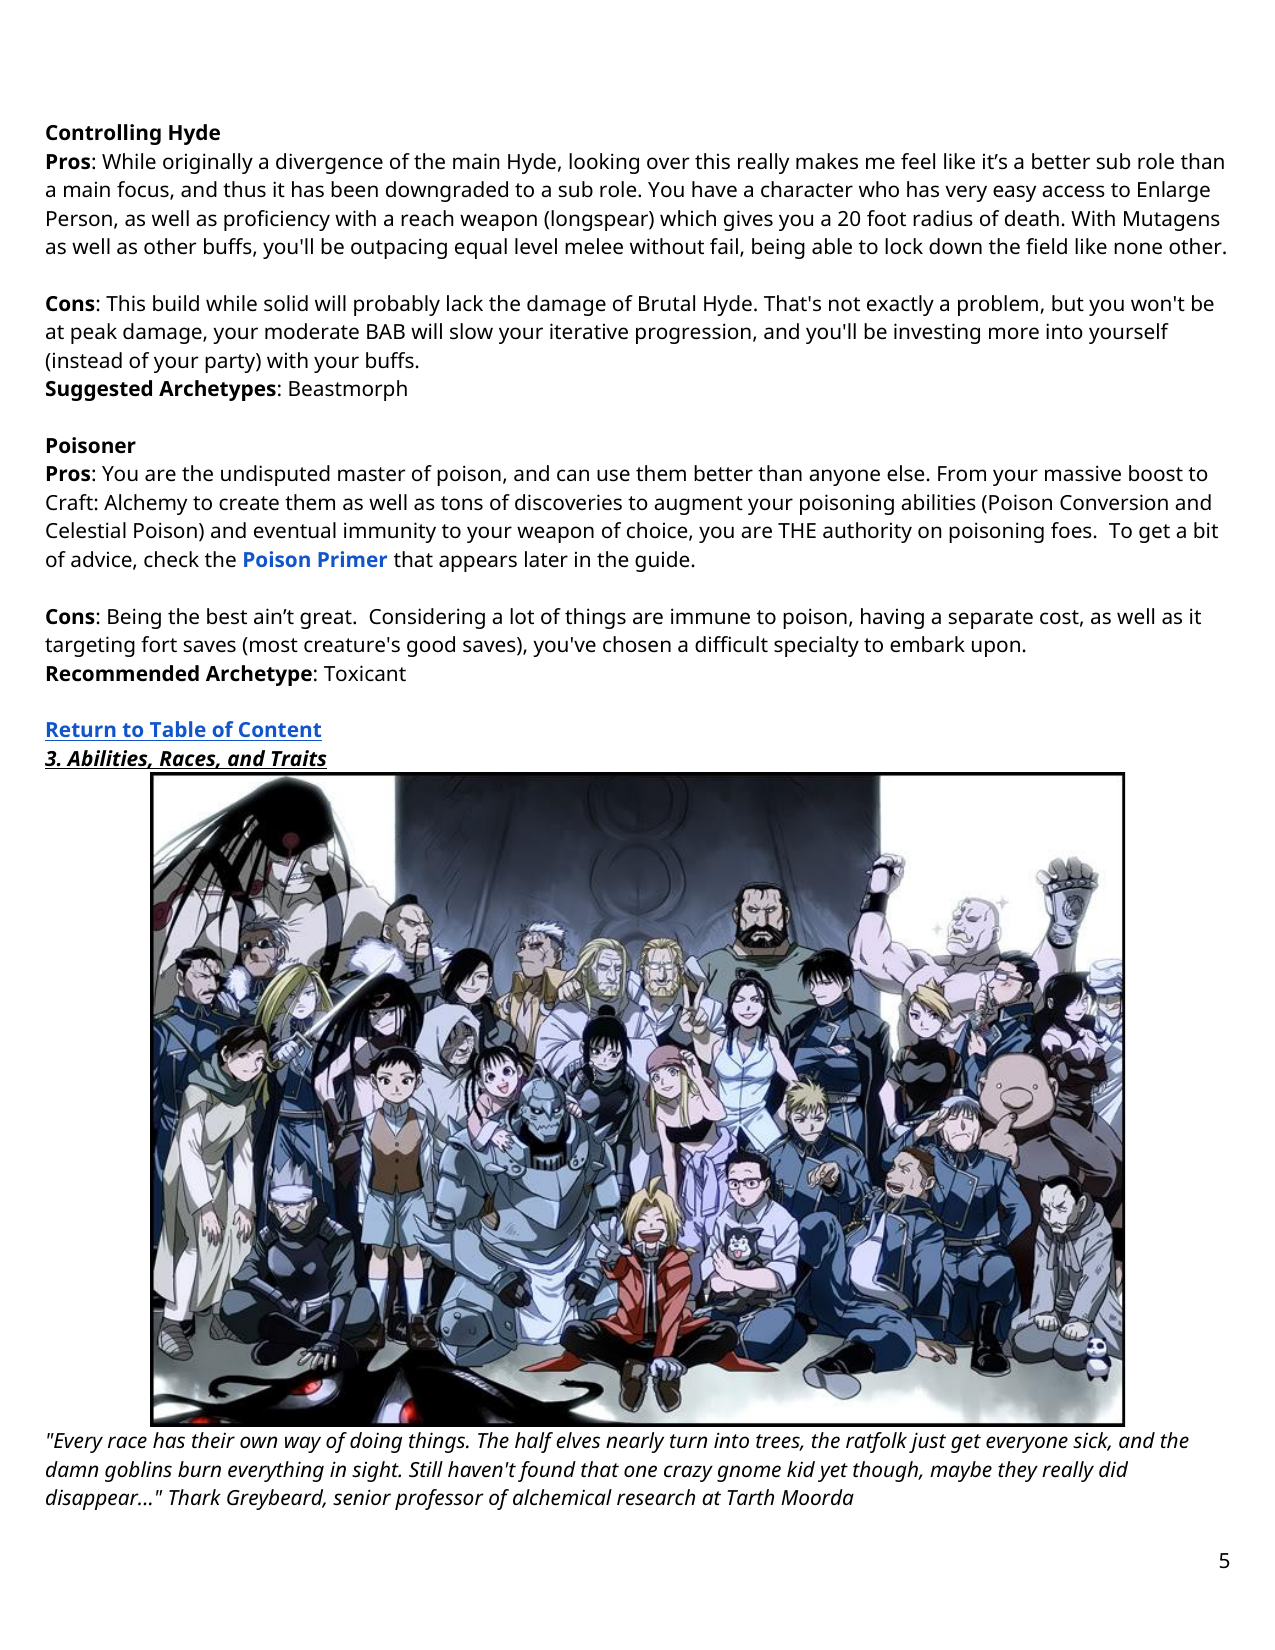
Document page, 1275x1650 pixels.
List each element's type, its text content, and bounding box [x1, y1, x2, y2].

text Pros: While originally a divergence of the main Hyde, looking over this really makes me feel like it’s a better sub role than a main focus, and thus it has been downgraded to a sub role. You have a character who has very easy access to Enlarge Person, as well as proficiency with a reach weapon (longspear) which gives you a 20 foot radius of death. With Mutagens as well as other buffs, you'll be outpacing equal level melee without fail, being able to lock down the field like none other. [45, 147, 1230, 261]
text Return to Table of Content [45, 716, 1230, 744]
text Recommended Archetype: Toxicant [45, 659, 1230, 687]
text Cons: This build while solid will probably lack the damage of Brutal Hyde. That's not exactly a problem, but you won't be at peak damage, your moderate BAB will slow your iterative progression, and you'll be investing more into yourself (instead of your party) with your buffs. [45, 289, 1230, 374]
text Poisoner [45, 431, 1230, 459]
text Controlling Hyde [45, 118, 1230, 147]
text 3. Abilities, Races, and Traits [45, 744, 1230, 772]
picture [150, 772, 1125, 1427]
text Suggested Archetypes: Beastmorph [45, 374, 1230, 403]
text Cons: Being the best ain’t great. Considering a lot of things are immune to poison, having a separate cost, as well as it targeting fort saves (most creature's good saves), you've chosen a difficult specialty to embark upon. [45, 602, 1230, 659]
text Pros: You are the undisputed master of poison, and can use them better than anyone else. From your massive boost to Craft: Alchemy to create them as well as tons of discoveries to augment your poisoning abilities (Poison Conversion and Celestial Poison) and eventual immunity to your weapon of choice, you are THE authority on poisoning foes. To get a bit of advice, check the Poison Primer that appears later in the guide. [45, 459, 1230, 573]
text "Every race has their own way of doing things. The half elves nearly turn into trees, the ratfolk just get everyone sick, and the damn goblins burn everything in sight. Still haven't found that one crazy gnome kid yet though, maybe they really did disappear..." Thark Greybeard, senior professor of alchemical research at Tarth Moorda [45, 1427, 1230, 1512]
